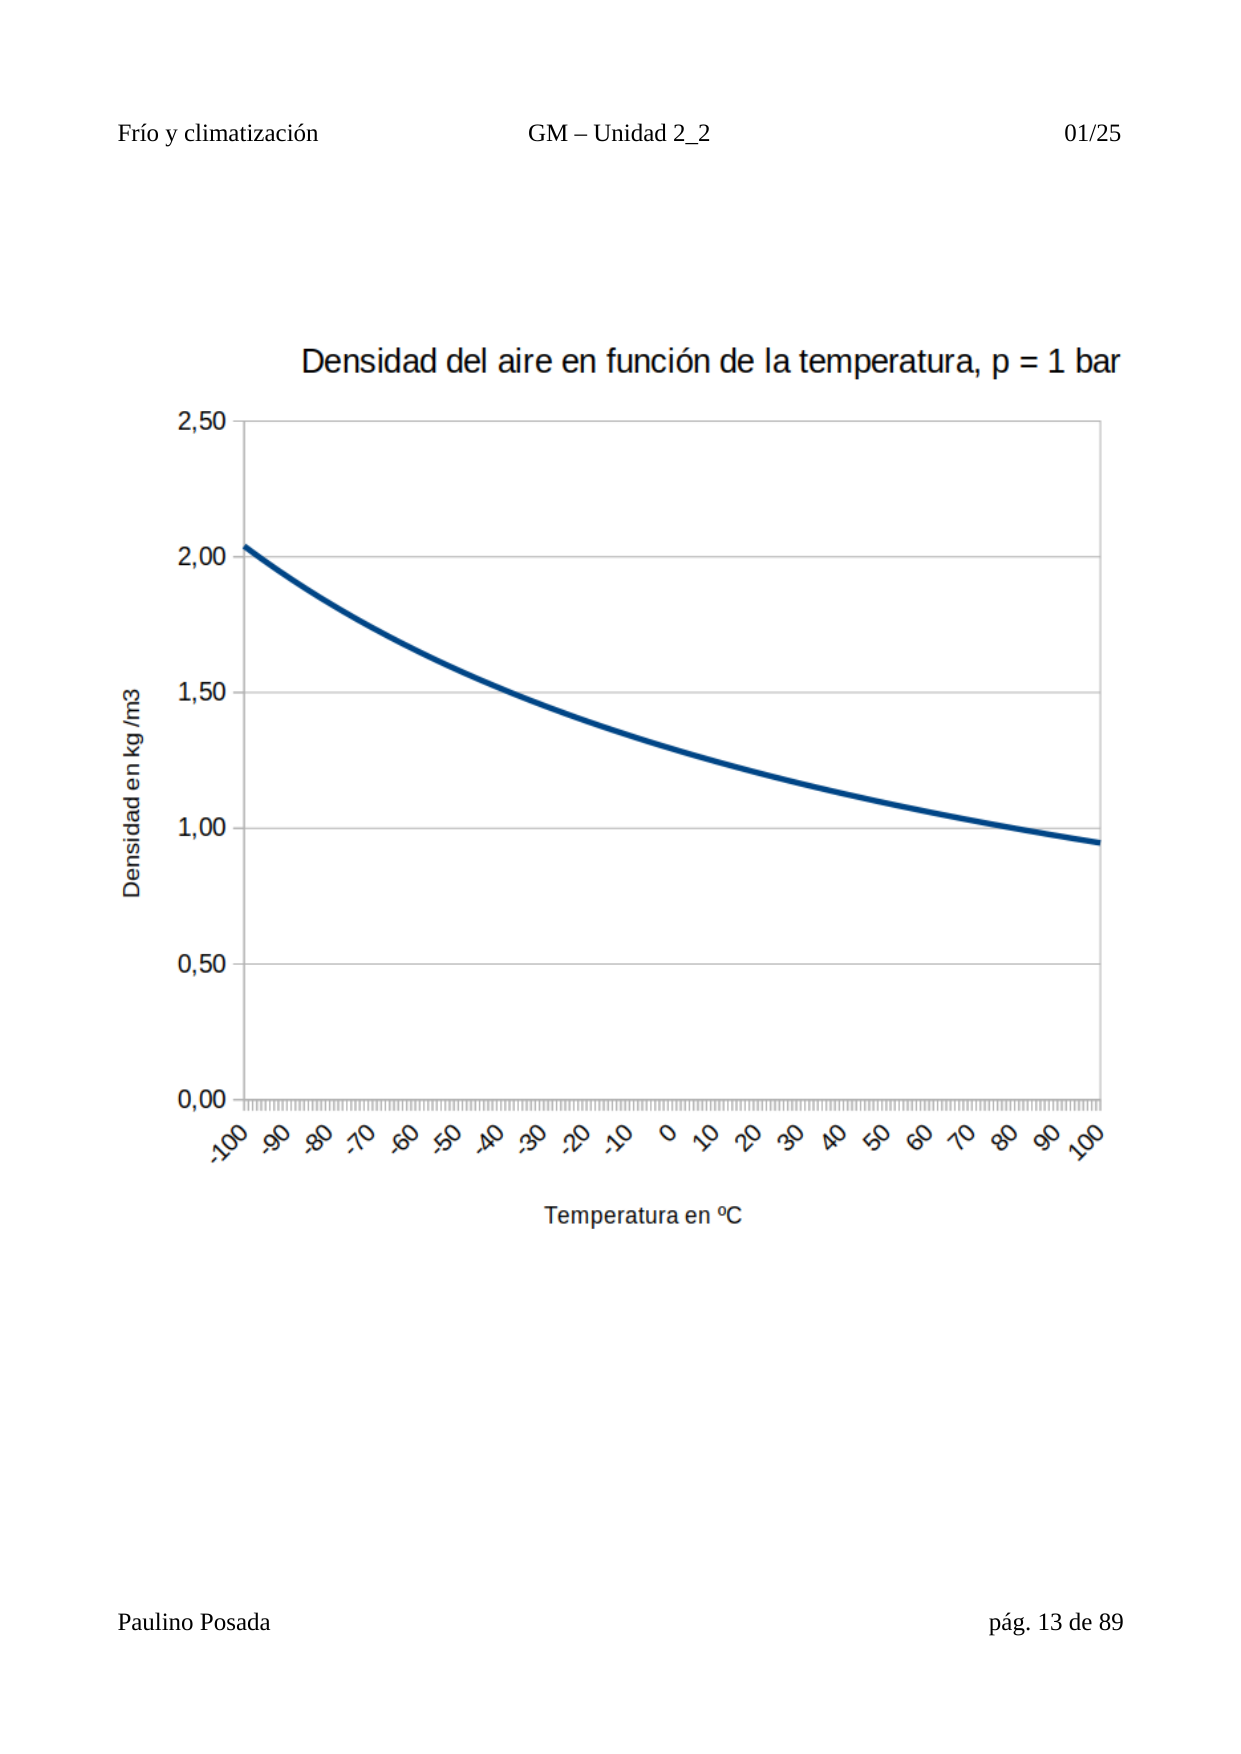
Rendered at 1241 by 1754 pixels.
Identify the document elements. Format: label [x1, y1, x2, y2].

picture [118, 337, 1123, 1233]
